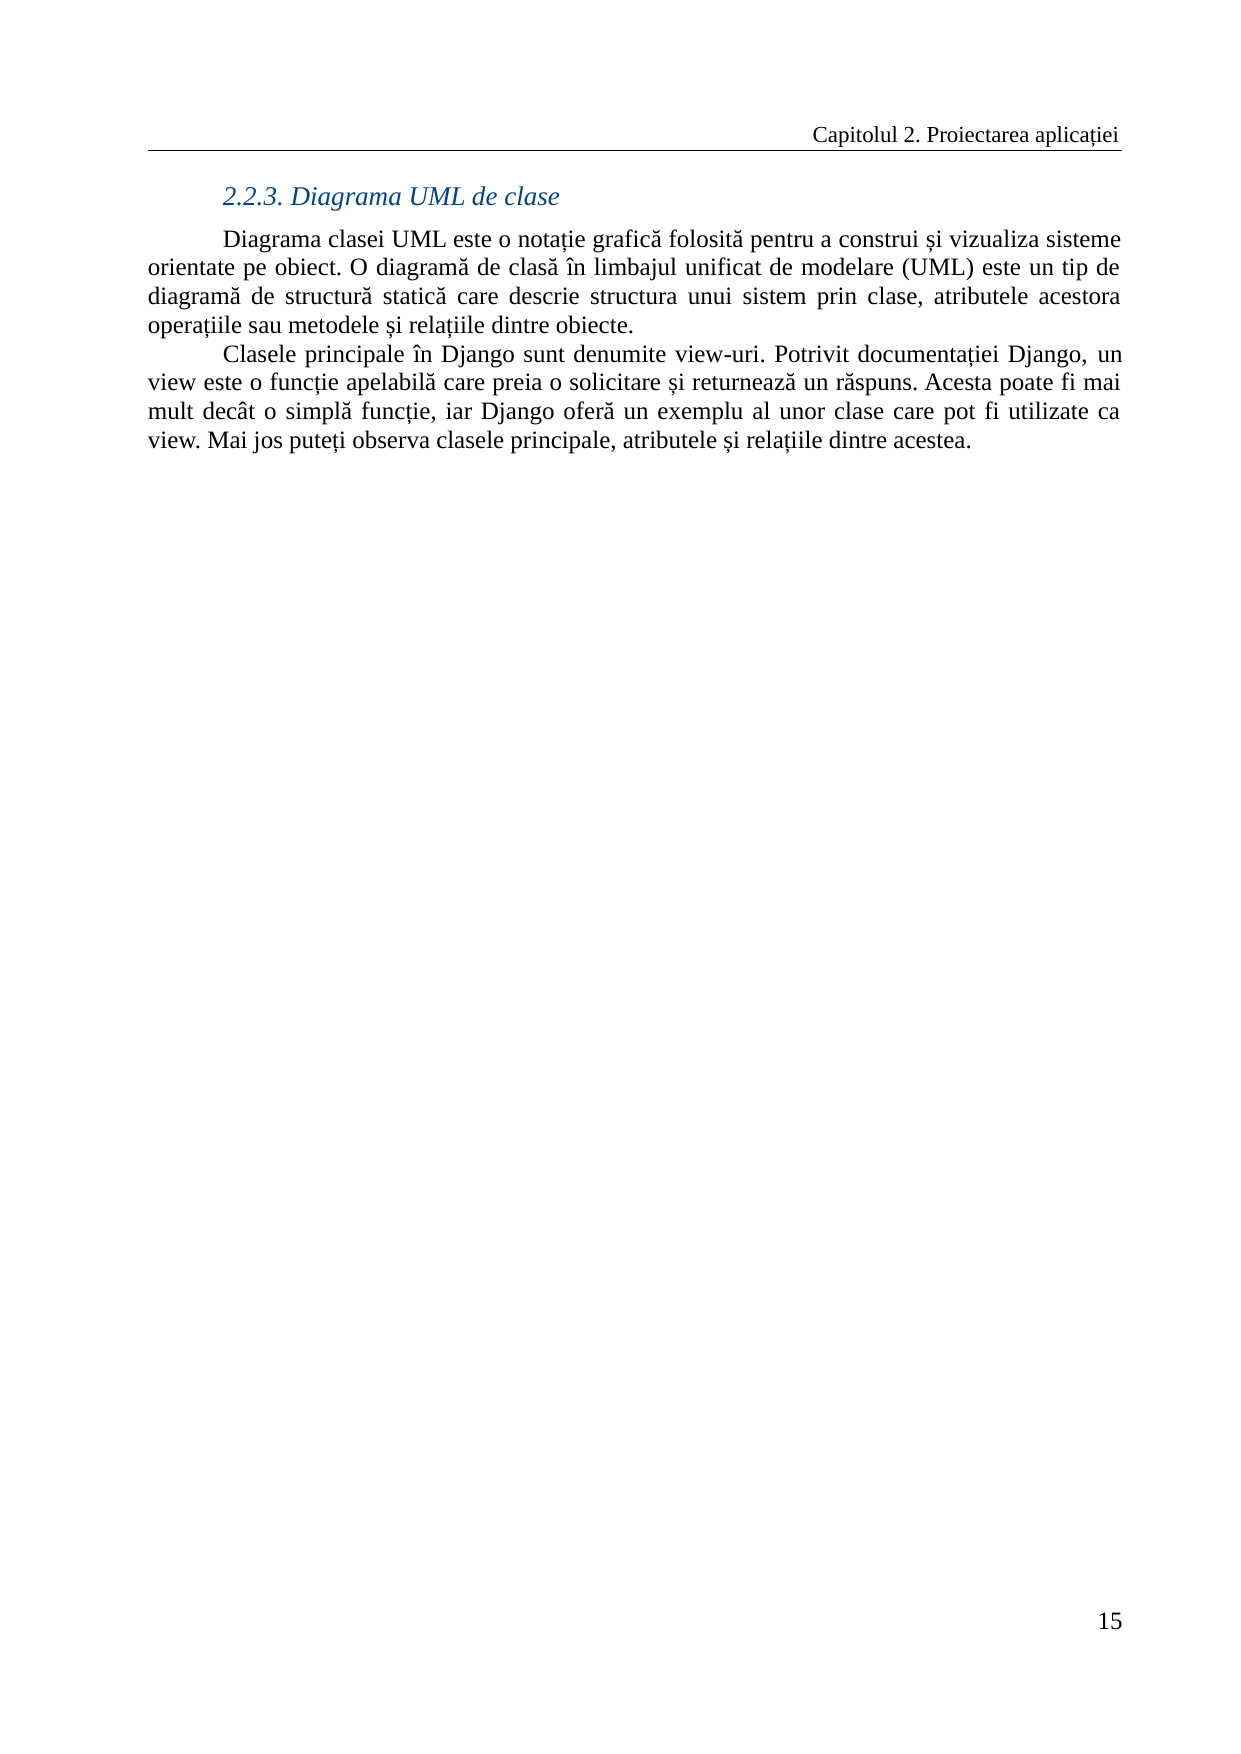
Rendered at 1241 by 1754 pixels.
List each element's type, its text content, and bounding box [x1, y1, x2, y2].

text Clasele principale în Django sunt denumite view-uri. Potrivit documentației Django, un view este o funcție apelabilă care preia o solicitare și returnează un răspuns. Acesta poate fi mai mult decât o simplă funcție, iar Django oferă un exemplu al unor clase care pot fi utilizate ca view. Mai jos puteți observa clasele principale, atributele și relațiile dintre acestea. [148, 339, 1122, 454]
subtitle Diagrama UML de clase [223, 180, 1122, 211]
text Diagrama clasei UML este o notație grafică folosită pentru a construi și vizualiza sisteme orientate pe obiect. O diagramă de clasă în limbajul unificat de modelare (UML) este un tip de diagramă de structură statică care descrie structura unui sistem prin clase, atributele acestora operațiile sau metodele și relațiile dintre obiecte. [148, 224, 1122, 339]
